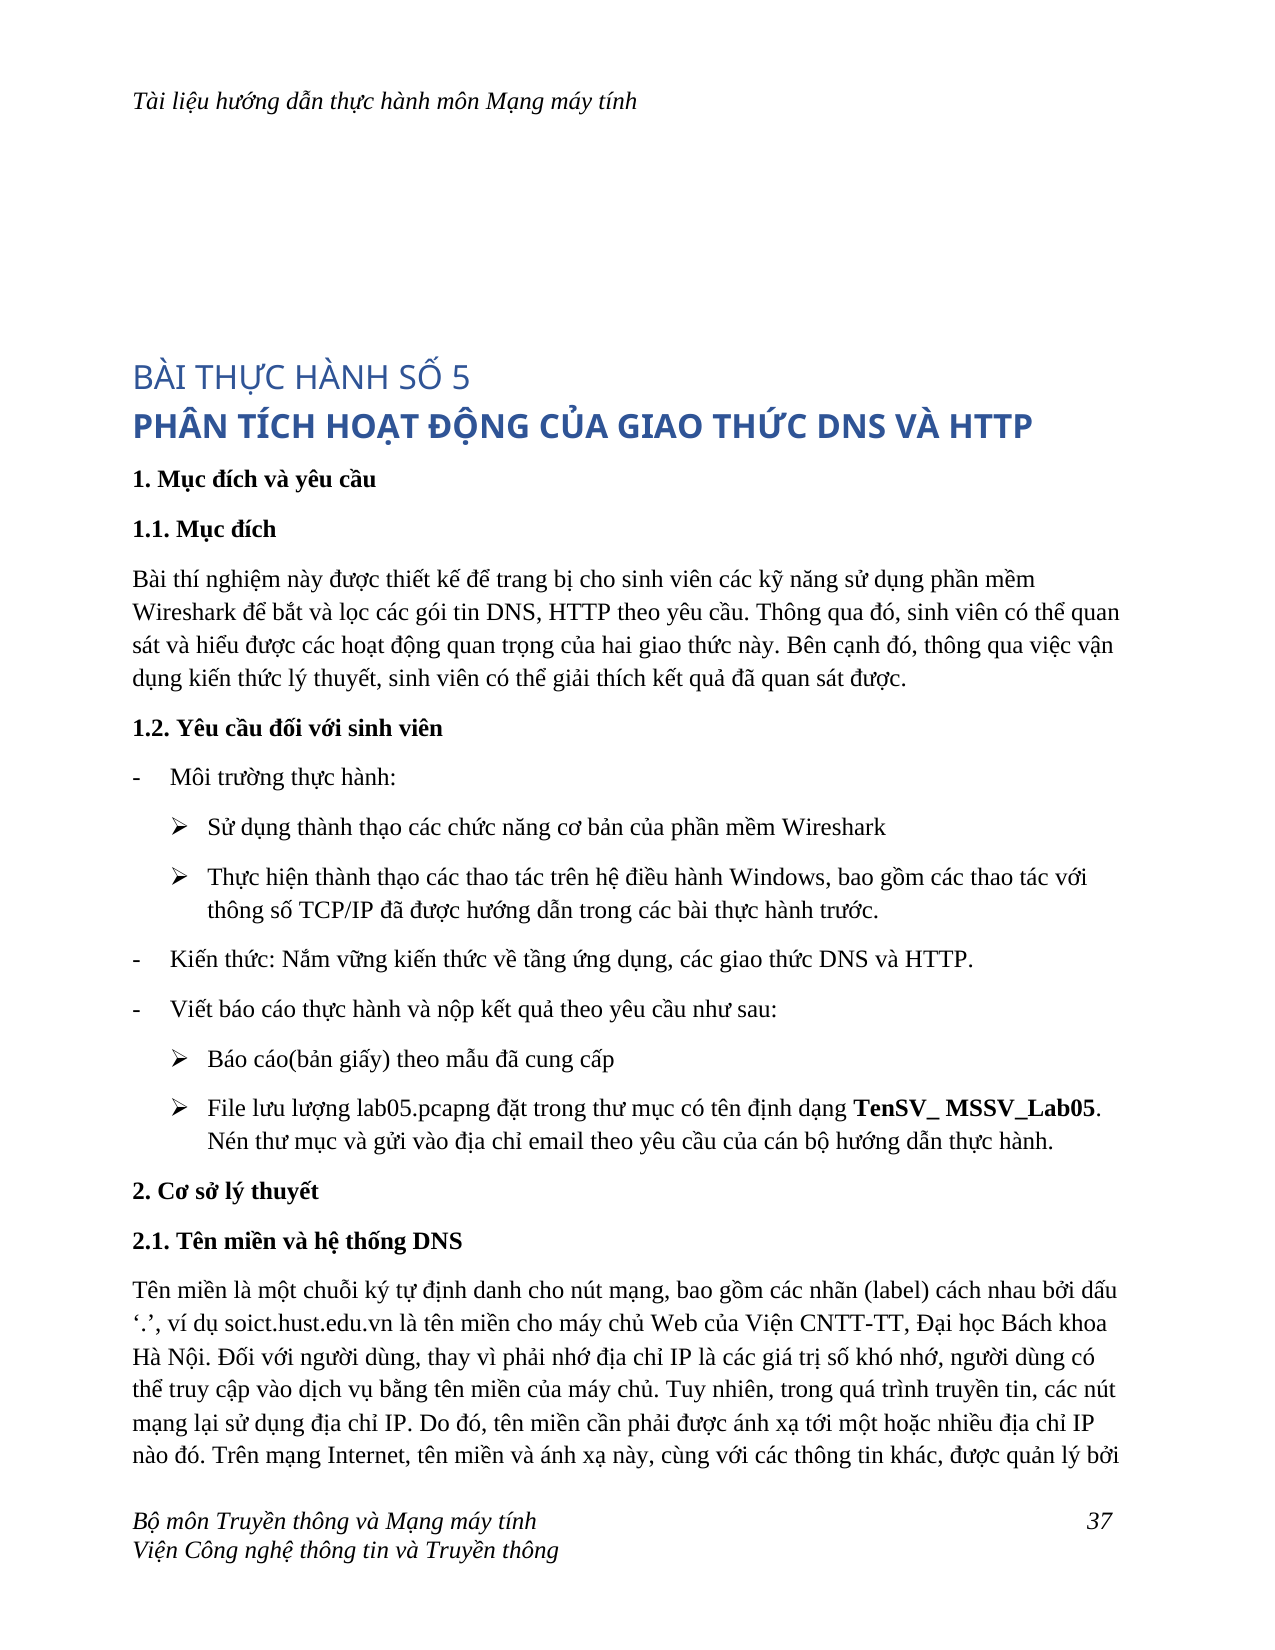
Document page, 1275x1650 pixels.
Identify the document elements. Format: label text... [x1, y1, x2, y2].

list Viết báo cáo thực hành và nộp kết quả theo yêu cầu như sau: [132, 994, 1125, 1023]
text Tên miền là một chuỗi ký tự định danh cho nút mạng, bao gồm các nhãn (label) cách nhau bởi dấu ‘.’, ví dụ soict.hust.edu.vn là tên miền cho máy chủ Web của Viện CNTT-TT, Đại học Bách khoa Hà Nội. Đối với người dùng, thay vì phải nhớ địa chỉ IP là các giá trị số khó nhớ, người dùng có thể truy cập vào dịch vụ bằng tên miền của máy chủ. Tuy nhiên, trong quá trình truyền tin, các nút mạng lại sử dụng địa chỉ IP. Do đó, tên miền cần phải được ánh xạ tới một hoặc nhiều địa chỉ IP nào đó. Trên mạng Internet, tên miền và ánh xạ này, cùng với các thông tin khác, được quản lý bởi [132, 1276, 1125, 1469]
list Thực hiện thành thạo các thao tác trên hệ điều hành Windows, bao gồm các thao tác với thông số TCP/IP đã được hướng dẫn trong các bài thực hành trước. [169, 862, 1125, 923]
list Môi trường thực hành: [132, 762, 1125, 791]
list Sử dụng thành thạo các chức năng cơ bản của phần mềm Wireshark [169, 812, 1125, 841]
text 1.1. Mục đích [132, 514, 1125, 543]
subtitle BÀI THỰC HÀNH SỐ 5 PHÂN TÍCH HOẠT ĐỘNG CỦA GIAO THỨC DNS VÀ HTTP [132, 354, 1125, 448]
text 2.1. Tên miền và hệ thống DNS [132, 1226, 1125, 1254]
text 1. Mục đích và yêu cầu [132, 464, 1125, 493]
list Báo cáo(bản giấy) theo mẫu đã cung cấp [169, 1044, 1125, 1072]
list File lưu lượng lab05.pcapng đặt trong thư mục có tên định dạng TenSV_ MSSV_Lab05. Nén thư mục và gửi vào địa chỉ email theo yêu cầu của cán bộ hướng dẫn thực hành. [169, 1093, 1125, 1155]
text Bài thí nghiệm này được thiết kế để trang bị cho sinh viên các kỹ năng sử dụng phần mềm Wireshark để bắt và lọc các gói tin DNS, HTTP theo yêu cầu. Thông qua đó, sinh viên có thể quan sát và hiểu được các hoạt động quan trọng của hai giao thức này. Bên cạnh đó, thông qua việc vận dụng kiến thức lý thuyết, sinh viên có thể giải thích kết quả đã quan sát được. [132, 564, 1125, 692]
text 2. Cơ sở lý thuyết [132, 1176, 1125, 1205]
text 1.2. Yêu cầu đối với sinh viên [132, 713, 1125, 741]
list Kiến thức: Nắm vững kiến thức về tầng ứng dụng, các giao thức DNS và HTTP. [132, 944, 1125, 973]
